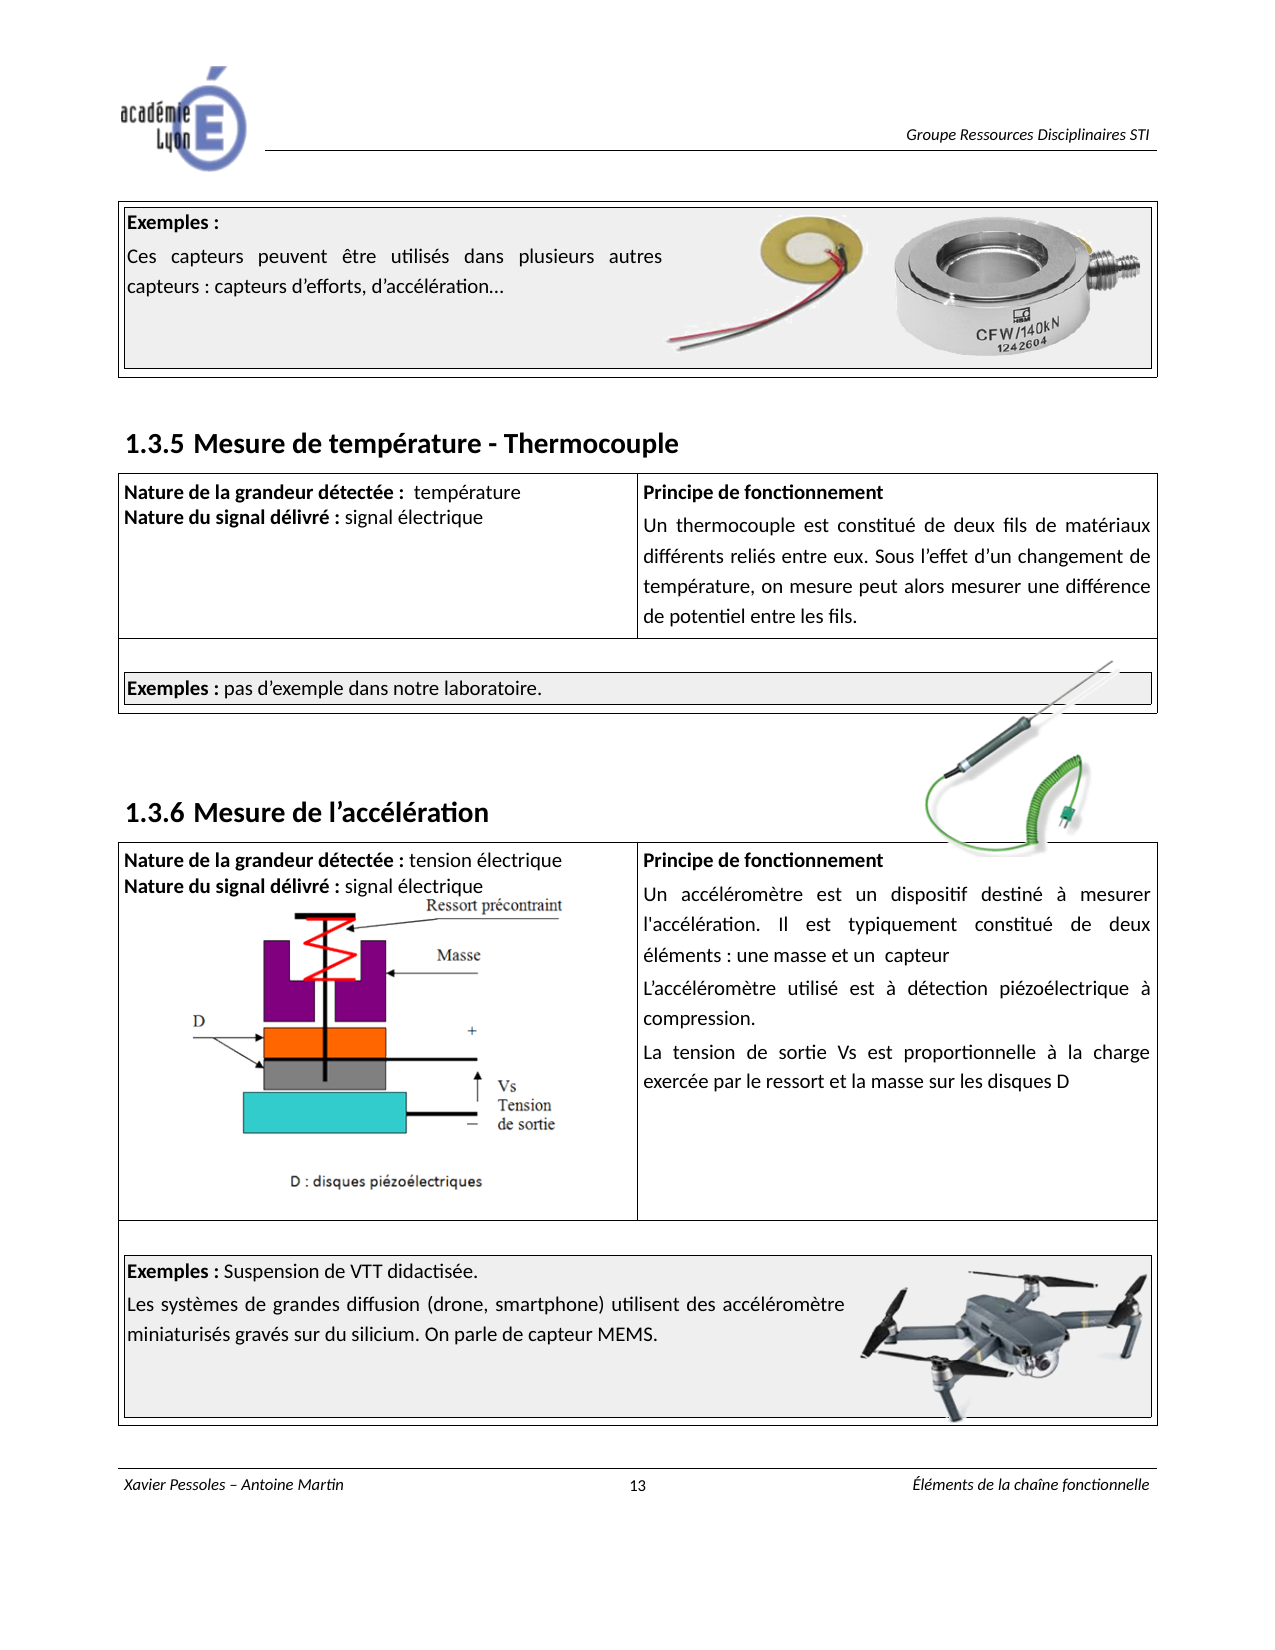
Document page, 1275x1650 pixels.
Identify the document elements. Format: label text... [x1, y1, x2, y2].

subtitle Mesure de l’accélération [118, 794, 924, 829]
table_cell Exemples : pas d’exemple dans notre laboratoire. [119, 639, 1157, 712]
table_header Nature de la grandeur détectée : tension électrique Nature du signal délivré : signal électrique [119, 843, 637, 1220]
picture [858, 1270, 1148, 1424]
picture [662, 215, 873, 354]
picture [894, 215, 1141, 356]
subtitle [1120, 794, 1157, 829]
table_header Nature de la grandeur détectée : température Nature du signal délivré : signal électrique [119, 474, 637, 638]
picture [121, 66, 247, 173]
table_cell Exemples : Suspension de VTT didactisée. Les systèmes de grandes diffusion (drone, smartphone) utilisent des accéléromètre miniaturisés gravés sur du silicium. On parle de capteur MEMS. [119, 1221, 1157, 1425]
table_cell Exemples : Ces capteurs peuvent être utilisés dans plusieurs autres capteurs : capteurs d’efforts, d’accélération… [119, 202, 1157, 377]
subtitle Mesure de température - Thermocouple [118, 425, 1157, 461]
table_header Principe de fonctionnement Un accéléromètre est un dispositif destiné à mesurer l'accélération. Il est typiquement constitué de deux éléments : une masse et un capteur L’accéléromètre utilisé est à détection piézoélectrique à compression. La tension de sortie Vs est proportionnelle à la charge exercée par le ressort et la masse sur les disques D [638, 843, 1157, 1220]
picture [192, 898, 563, 1190]
table_header Principe de fonctionnement Un thermocouple est constitué de deux fils de matériaux différents reliés entre eux. Sous l’effet d’un changement de température, on mesure peut alors mesurer une différence de potentiel entre les fils. [638, 474, 1157, 638]
picture [924, 660, 1120, 857]
